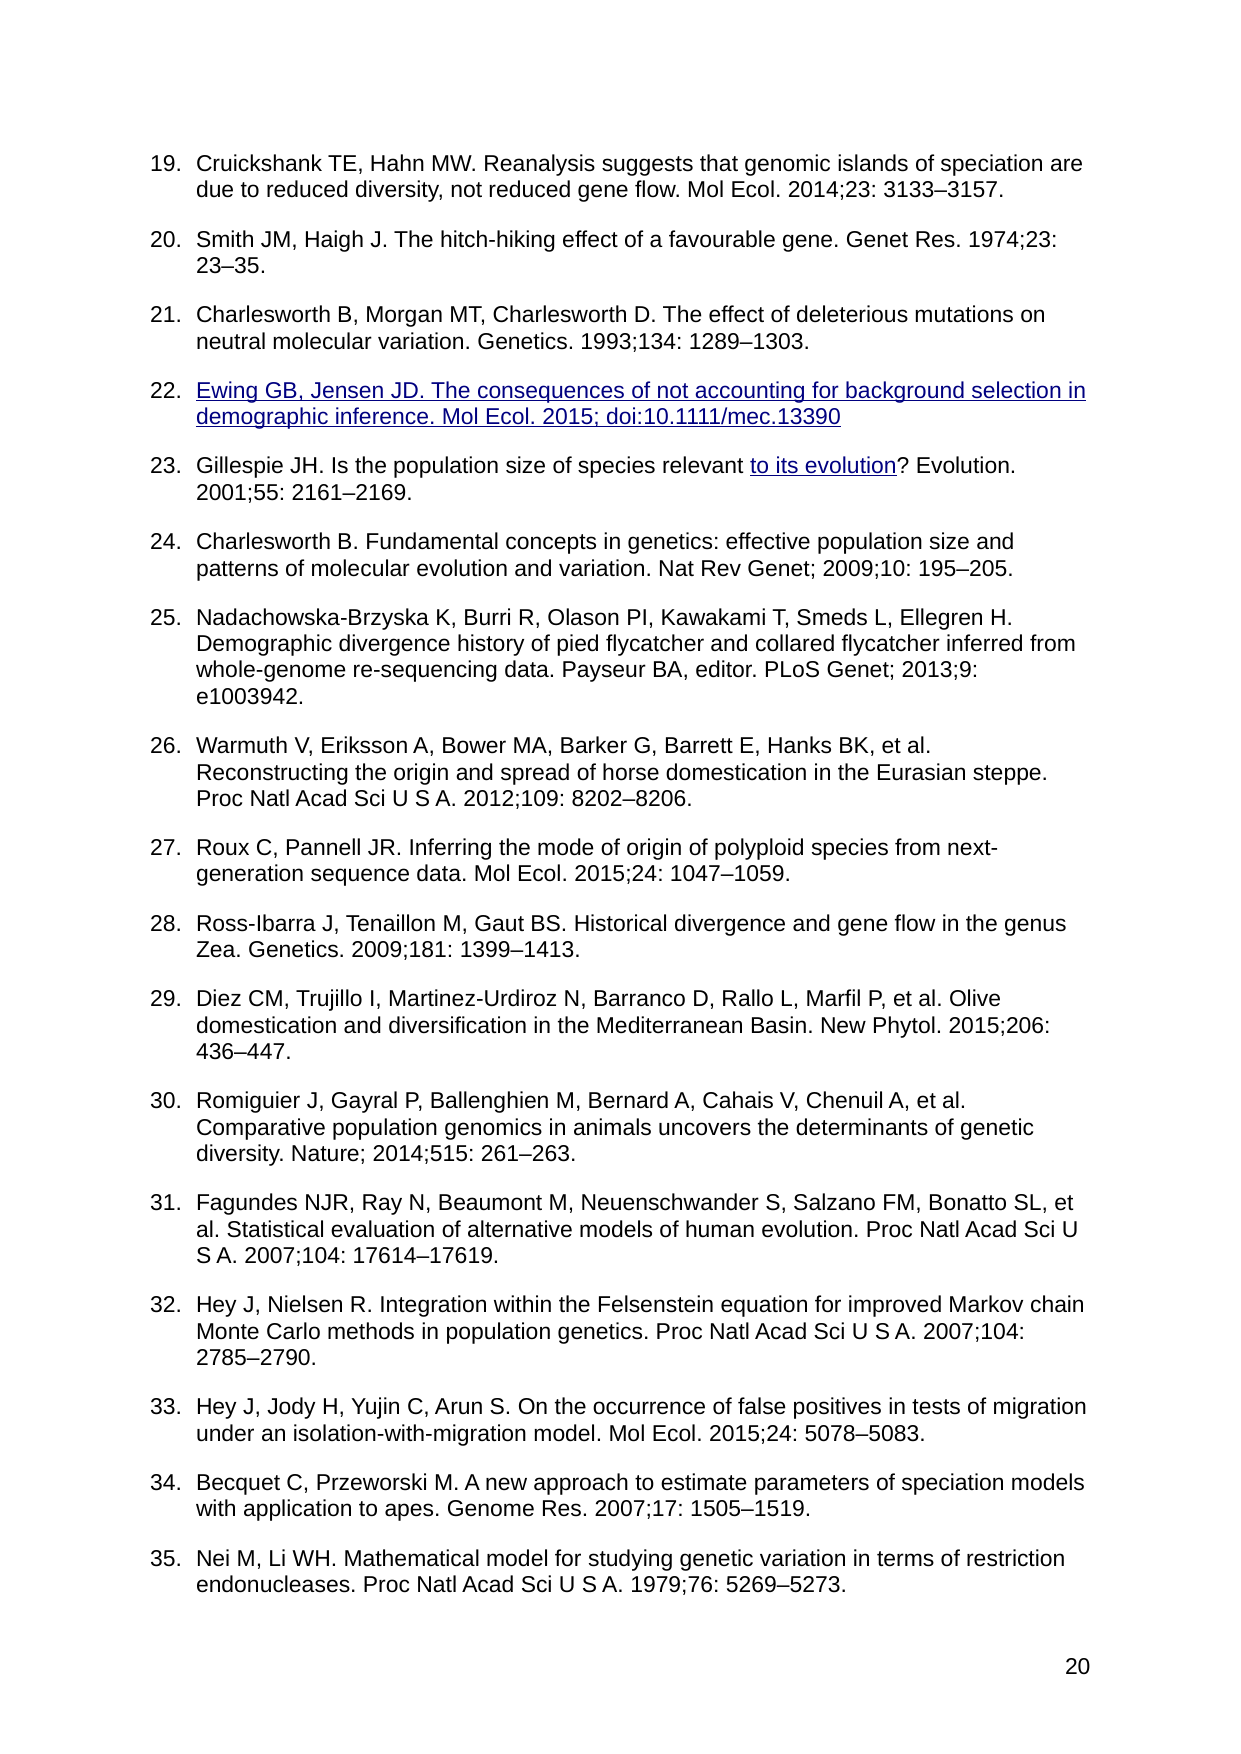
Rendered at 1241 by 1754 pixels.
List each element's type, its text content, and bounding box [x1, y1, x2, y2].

text 34. Becquet C, Przeworski M. A new approach to estimate parameters of speciation models with application to apes. Genome Res. 2007;17: 1505–1519. [150, 1469, 1090, 1522]
text 29. Diez CM, Trujillo I, Martinez-Urdiroz N, Barranco D, Rallo L, Marfil P, et al. Olive domestication and diversification in the Mediterranean Basin. New Phytol. 2015;206: 436–447. [150, 985, 1090, 1064]
text 19. Cruickshank TE, Hahn MW. Reanalysis suggests that genomic islands of speciation are due to reduced diversity, not reduced gene flow. Mol Ecol. 2014;23: 3133–3157. [150, 150, 1090, 203]
text 27. Roux C, Pannell JR. Inferring the mode of origin of polyploid species from next-generation sequence data. Mol Ecol. 2015;24: 1047–1059. [150, 834, 1090, 887]
text 31. Fagundes NJR, Ray N, Beaumont M, Neuenschwander S, Salzano FM, Bonatto SL, et al. Statistical evaluation of alternative models of human evolution. Proc Natl Acad Sci U S A. 2007;104: 17614–17619. [150, 1189, 1090, 1268]
text 30. Romiguier J, Gayral P, Ballenghien M, Bernard A, Cahais V, Chenuil A, et al. Comparative population genomics in animals uncovers the determinants of genetic diversity. Nature; 2014;515: 261–263. [150, 1087, 1090, 1166]
text 28. Ross-Ibarra J, Tenaillon M, Gaut BS. Historical divergence and gene flow in the genus Zea. Genetics. 2009;181: 1399–1413. [150, 910, 1090, 962]
text 22. Ewing GB, Jensen JD. The consequences of not accounting for background selection in demographic inference. Mol Ecol. 2015; doi:10.1111/mec.13390 [150, 377, 1090, 429]
text 24. Charlesworth B. Fundamental concepts in genetics: effective population size and patterns of molecular evolution and variation. Nat Rev Genet; 2009;10: 195–205. [150, 528, 1090, 581]
text 23. Gillespie JH. Is the population size of species relevant to its evolution? Evolution. 2001;55: 2161–2169. [150, 452, 1090, 505]
text 20. Smith JM, Haigh J. The hitch-hiking effect of a favourable gene. Genet Res. 1974;23: 23–35. [150, 226, 1090, 278]
text 26. Warmuth V, Eriksson A, Bower MA, Barker G, Barrett E, Hanks BK, et al. Reconstructing the origin and spread of horse domestication in the Eurasian steppe. Proc Natl Acad Sci U S A. 2012;109: 8202–8206. [150, 732, 1090, 811]
text 21. Charlesworth B, Morgan MT, Charlesworth D. The effect of deleterious mutations on neutral molecular variation. Genetics. 1993;134: 1289–1303. [150, 301, 1090, 354]
text 32. Hey J, Nielsen R. Integration within the Felsenstein equation for improved Markov chain Monte Carlo methods in population genetics. Proc Natl Acad Sci U S A. 2007;104: 2785–2790. [150, 1291, 1090, 1370]
text 33. Hey J, Jody H, Yujin C, Arun S. On the occurrence of false positives in tests of migration under an isolation-with-migration model. Mol Ecol. 2015;24: 5078–5083. [150, 1393, 1090, 1446]
text 25. Nadachowska-Brzyska K, Burri R, Olason PI, Kawakami T, Smeds L, Ellegren H. Demographic divergence history of pied flycatcher and collared flycatcher inferred from whole-genome re-sequencing data. Payseur BA, editor. PLoS Genet; 2013;9: e1003942. [150, 604, 1090, 709]
text 35. Nei M, Li WH. Mathematical model for studying genetic variation in terms of restriction endonucleases. Proc Natl Acad Sci U S A. 1979;76: 5269–5273. [150, 1544, 1090, 1597]
